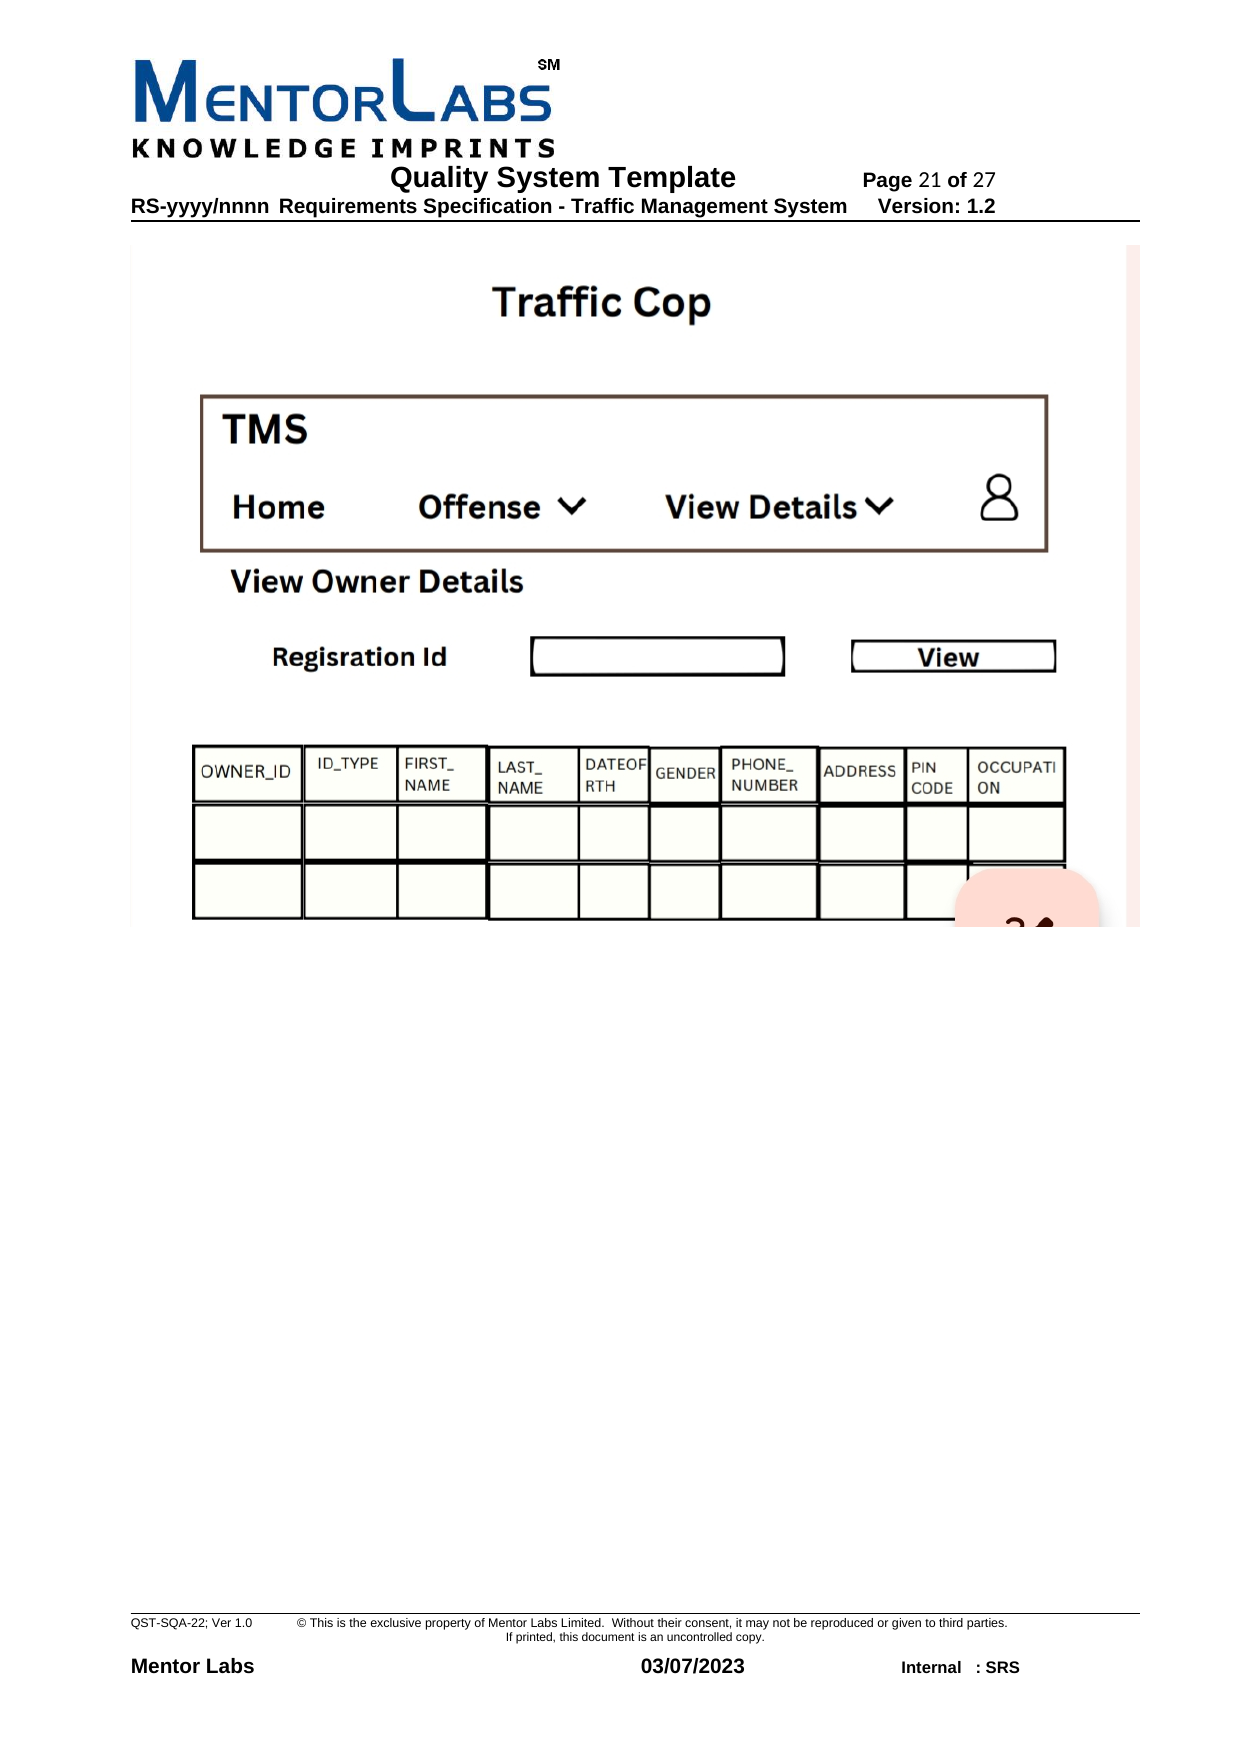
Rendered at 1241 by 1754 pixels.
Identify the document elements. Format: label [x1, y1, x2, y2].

picture [130, 58, 563, 161]
picture [130, 245, 1140, 927]
